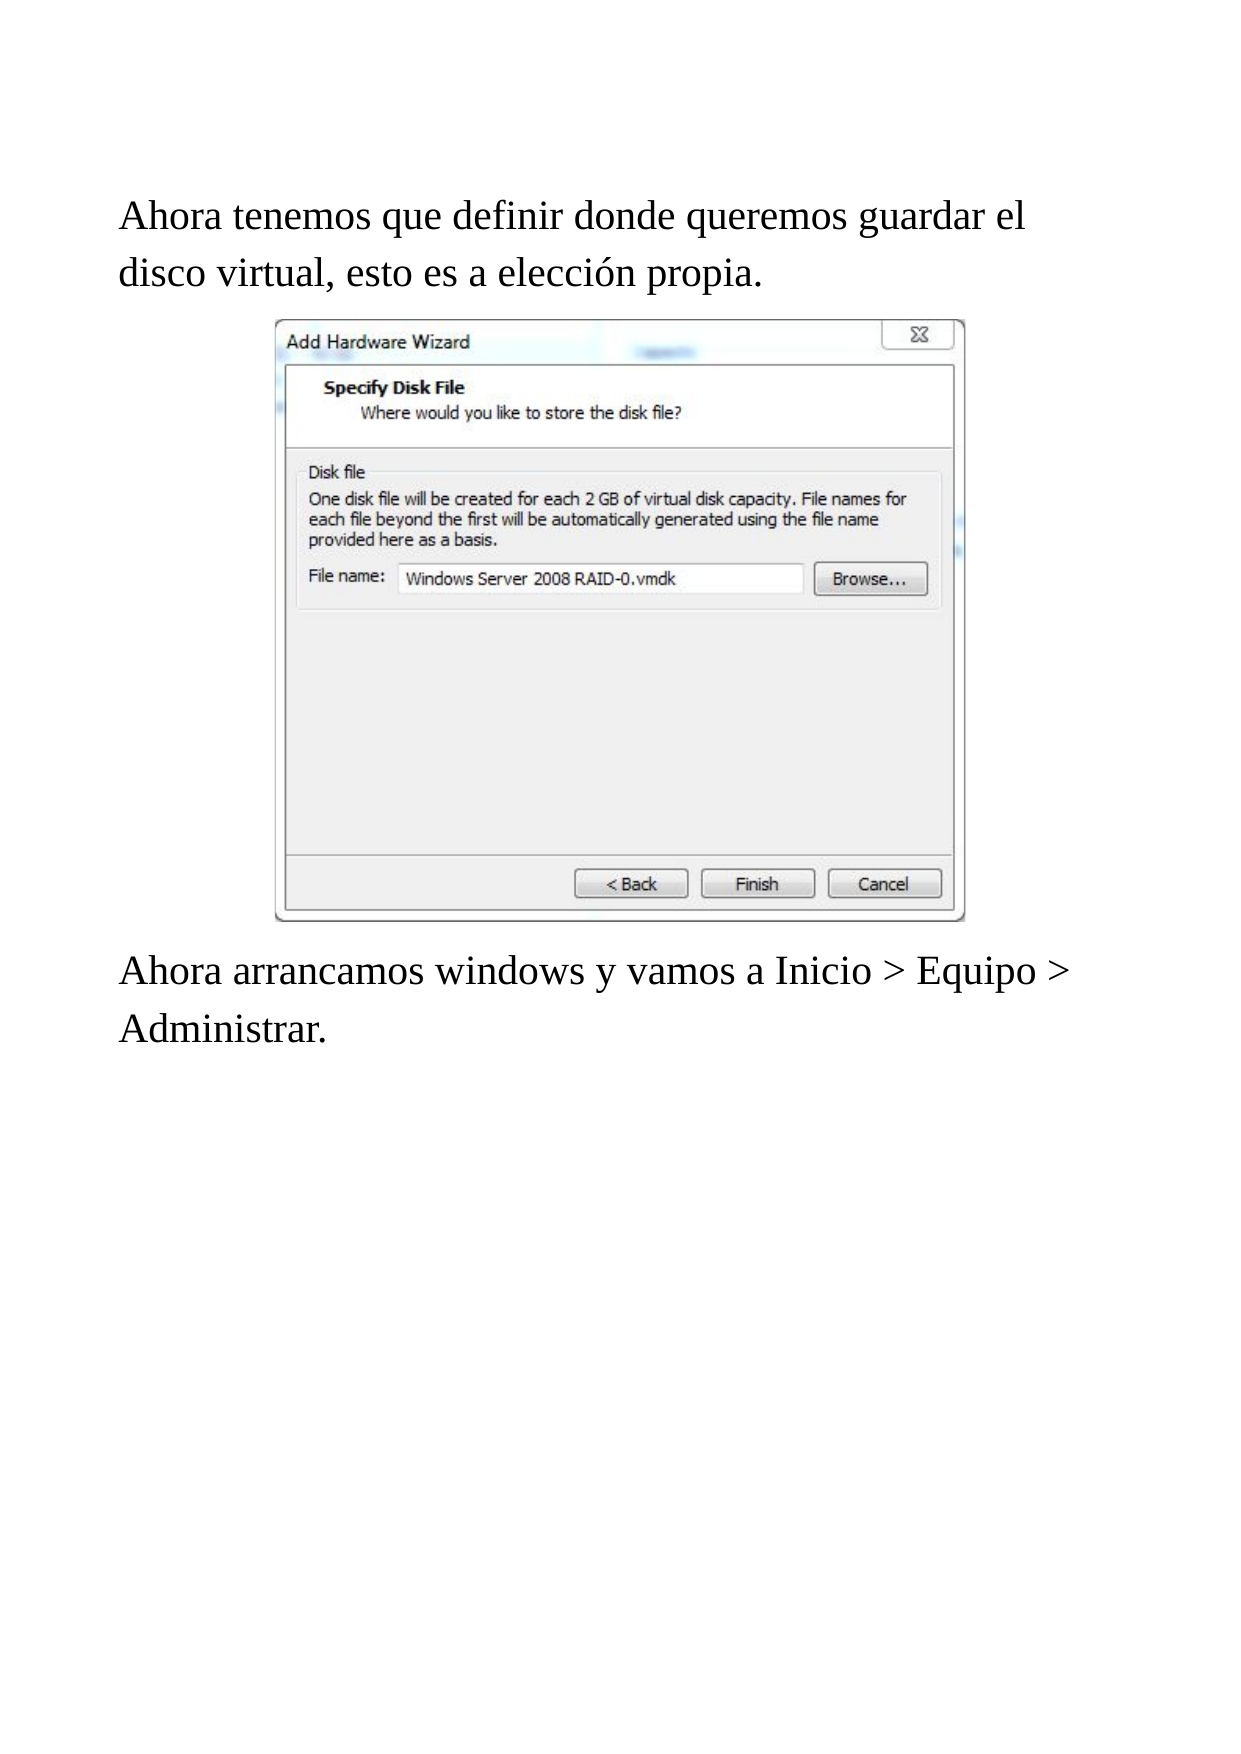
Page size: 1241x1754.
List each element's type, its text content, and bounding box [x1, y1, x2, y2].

picture [274, 319, 966, 922]
text Ahora arrancamos windows y vamos a Inicio > Equipo > Administrar. [118, 946, 1122, 1051]
text Ahora tenemos que definir donde queremos guardar el disco virtual, esto es a elección propia. [118, 190, 1122, 296]
